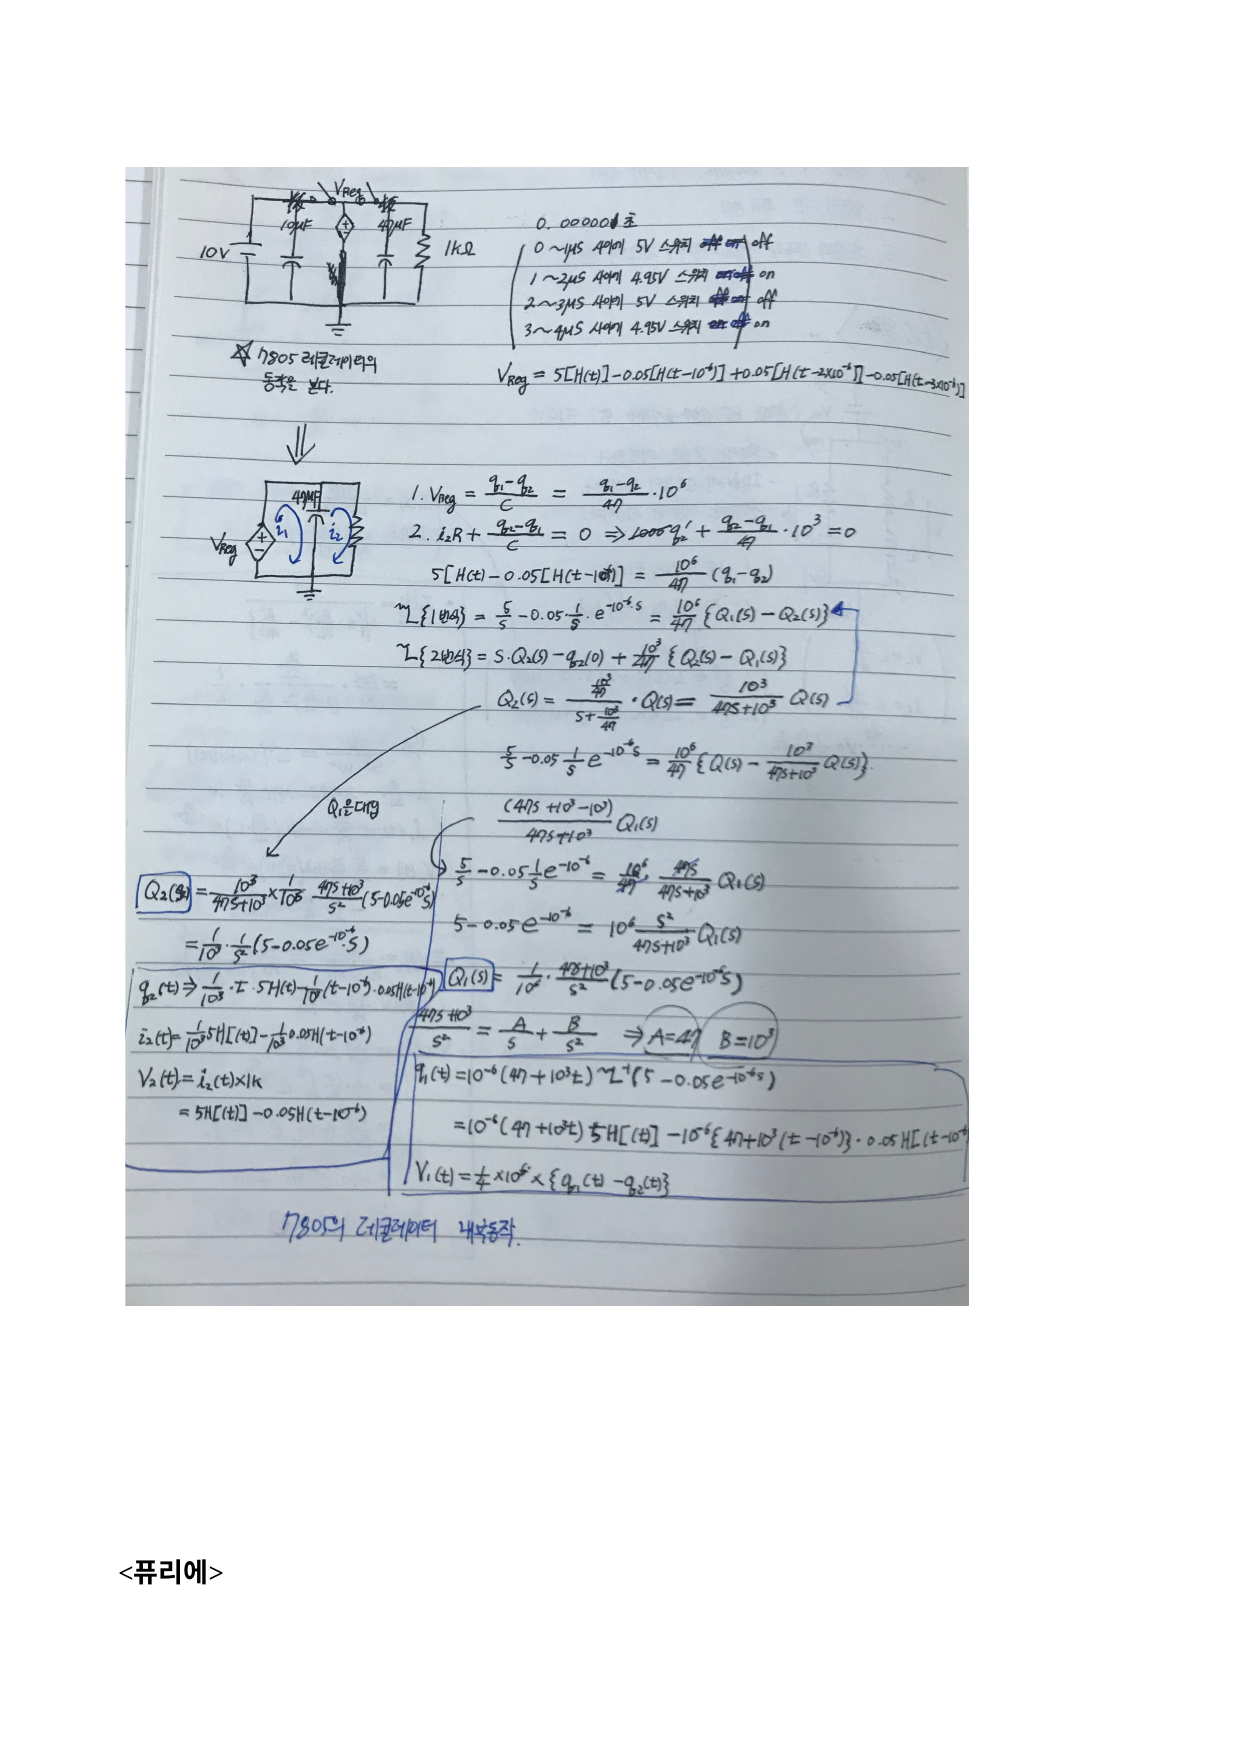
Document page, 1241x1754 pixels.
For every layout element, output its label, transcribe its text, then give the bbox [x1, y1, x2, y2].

picture [125, 167, 969, 1306]
text <퓨리에> [118, 1551, 1122, 1590]
